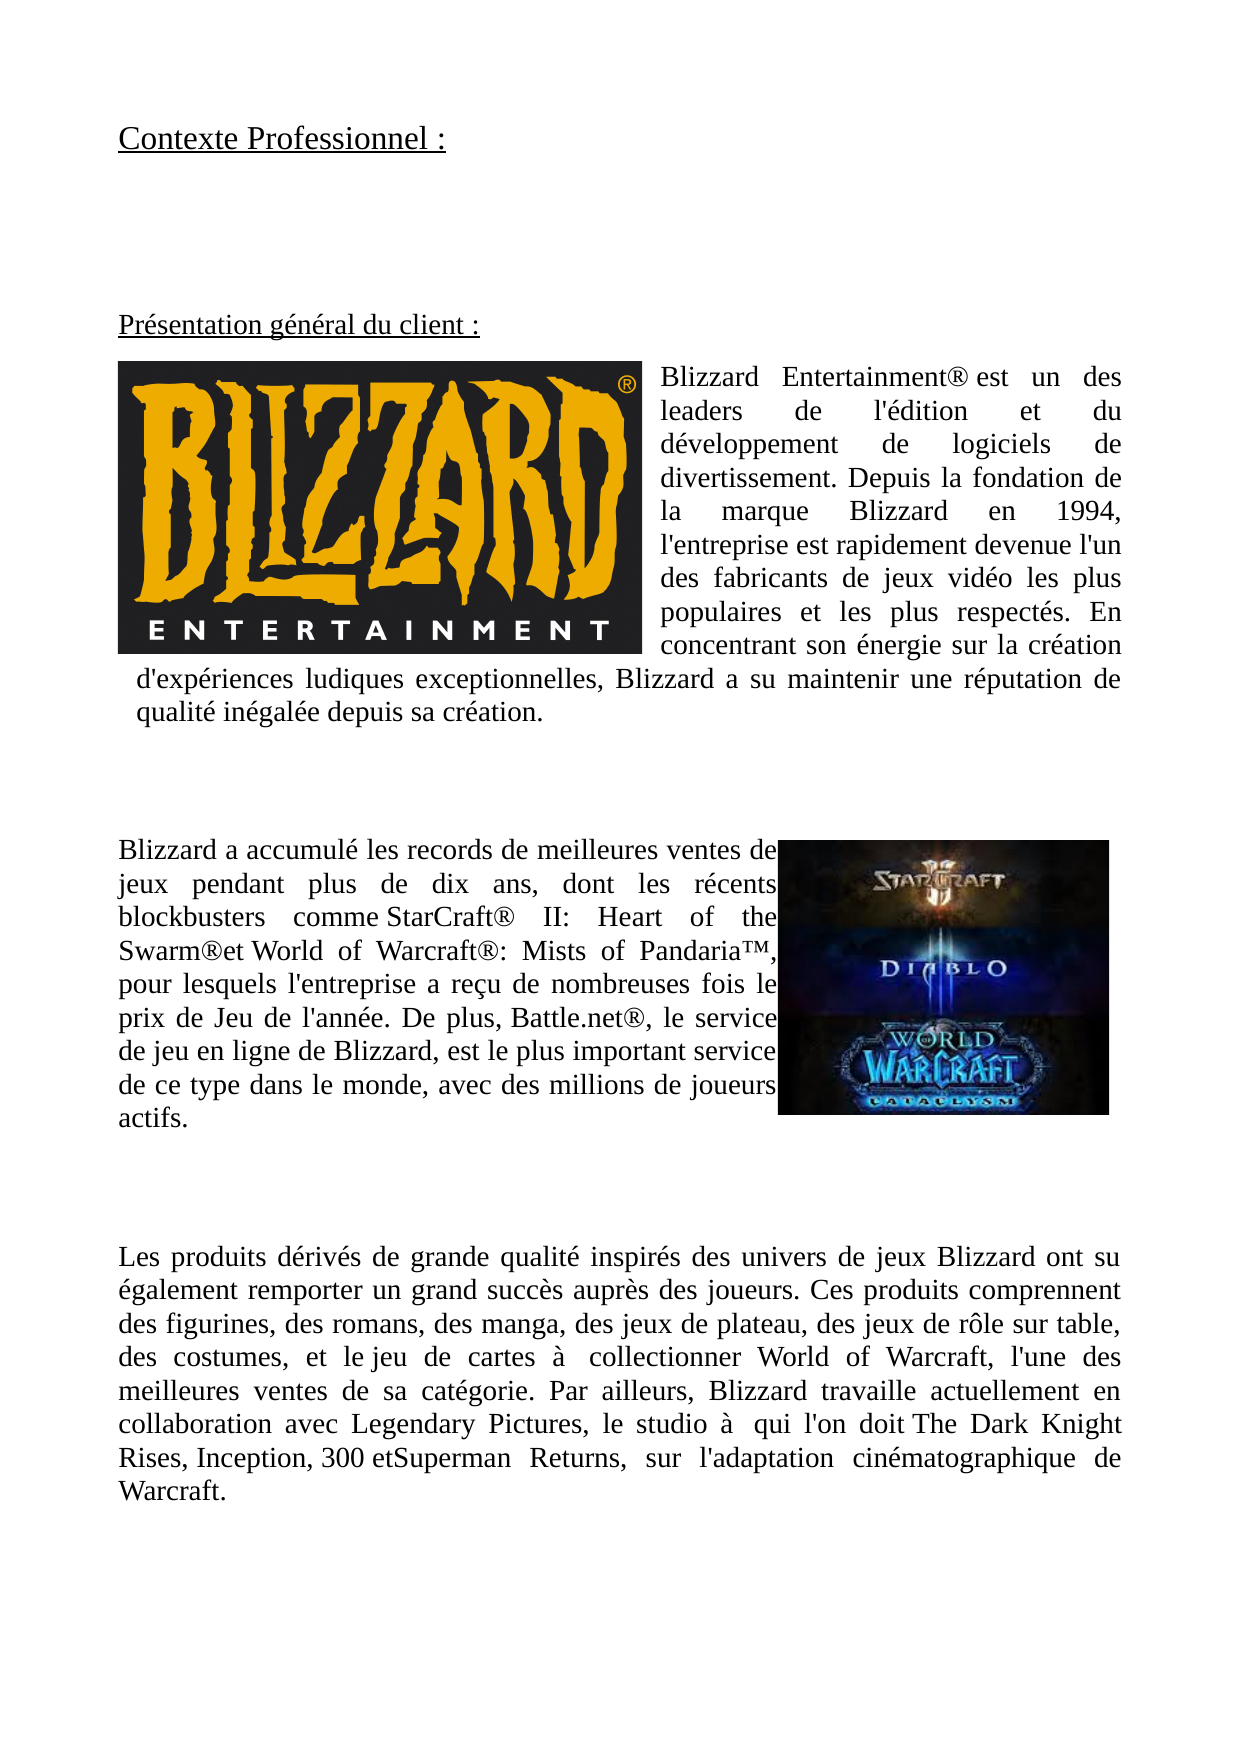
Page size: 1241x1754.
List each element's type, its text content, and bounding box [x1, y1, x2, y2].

text Présentation général du client : [118, 307, 1122, 341]
text Blizzard Entertainment® est un des leaders de l'édition et du développement de logiciels de divertissement. Depuis la fondation de la marque Blizzard en 1994, l'entreprise est rapidement devenue l'un des fabricants de jeux vidéo les plus populaires et les plus respectés. En concentrant son énergie sur la création d'expériences ludiques exceptionnelles, Blizzard a su maintenir une réputation de qualité inégalée depuis sa création. [136, 359, 1122, 728]
text Blizzard a accumulé les records de meilleures ventes de jeux pendant plus de dix ans, dont les récents blockbusters comme StarCraft® II: Heart of the Swarm®et World of Warcraft®: Mists of Pandaria™, pour lesquels l'entreprise a reçu de nombreuses fois le prix de Jeu de l'année. De plus, Battle.net®, le service de jeu en ligne de Blizzard, est le plus important service de ce type dans le monde, avec des millions de joueurs actifs. [118, 832, 1122, 1134]
text Les produits dérivés de grande qualité inspirés des univers de jeux Blizzard ont su également remporter un grand succès auprès des joueurs. Ces produits comprennent des figurines, des romans, des manga, des jeux de plateau, des jeux de rôle sur table, des costumes, et le jeu de cartes à collectionner World of Warcraft, l'une des meilleures ventes de sa catégorie. Par ailleurs, Blizzard travaille actuellement en collaboration avec Legendary Pictures, le studio à qui l'on doit The Dark Knight Rises, Inception, 300 etSuperman Returns, sur l'adaptation cinématographique de Warcraft. [118, 1239, 1122, 1507]
picture [777, 840, 1110, 1115]
text Contexte Professionnel : [118, 118, 1122, 156]
picture [117, 361, 643, 654]
